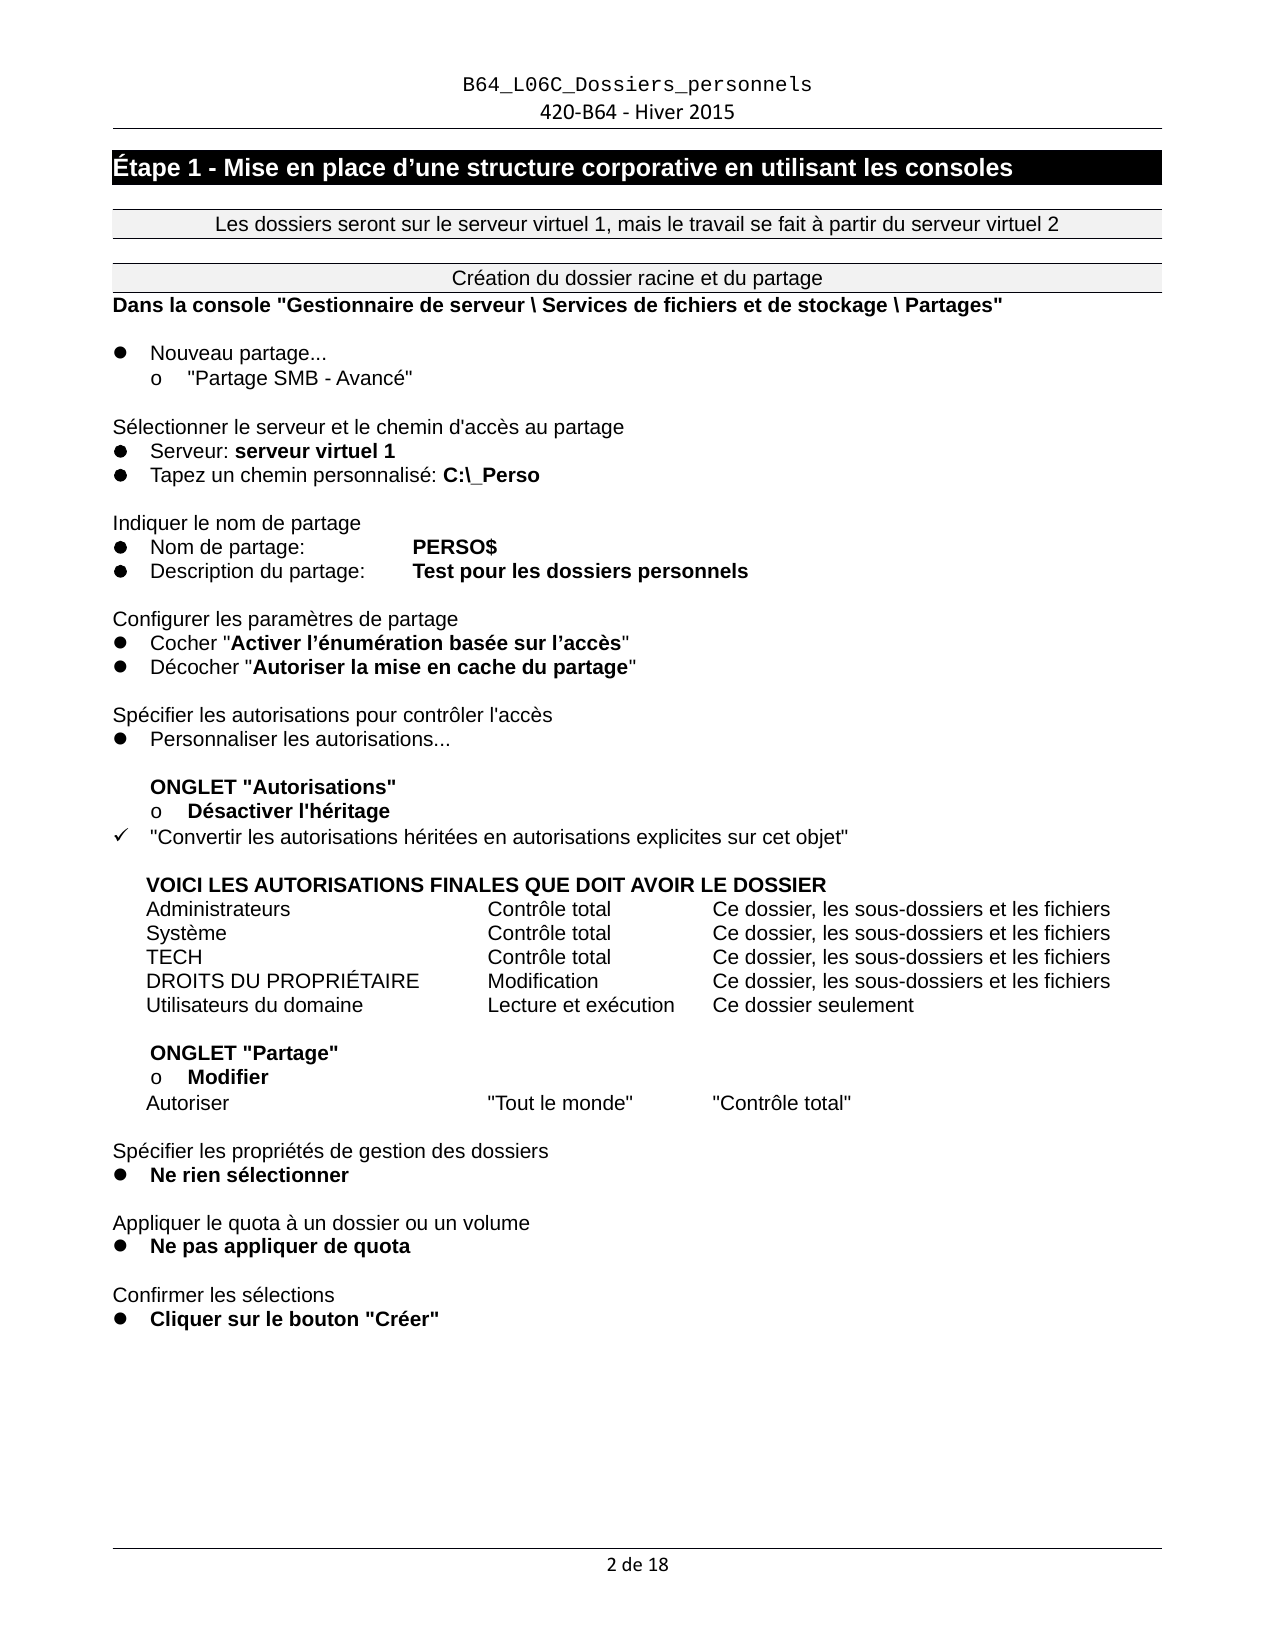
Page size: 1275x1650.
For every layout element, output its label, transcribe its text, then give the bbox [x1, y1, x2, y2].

list Serveur: serveur virtuel 1 [112, 439, 1162, 463]
text Étape 1 - Mise en place d’une structure corporative en utilisant les consoles [112, 151, 1162, 185]
text ONGLET "Partage" [150, 1041, 1162, 1065]
list Nouveau partage... [112, 341, 1162, 365]
text VOICI LES AUTORISATIONS FINALES QUE DOIT AVOIR LE DOSSIER [827, 873, 1133, 897]
list Ne rien sélectionner [112, 1162, 1162, 1186]
list Tapez un chemin personnalisé: C:\_Perso [112, 463, 1162, 487]
text Configurer les paramètres de partage [112, 607, 1162, 631]
list Décocher "Autoriser la mise en cache du partage" [112, 655, 1162, 679]
list "Convertir les autorisations héritées en autorisations explicites sur cet objet" [849, 825, 1133, 849]
text Utilisateurs du domaine Lecture et exécution Ce dossier seulement [914, 993, 1133, 1017]
text Les dossiers seront sur le serveur virtuel 1, mais le travail se fait à partir du serveur virtuel 2 [112, 210, 1162, 239]
list Cocher "Activer l’énumération basée sur l’accès" [112, 631, 1162, 655]
list Ne pas appliquer de quota [112, 1234, 1162, 1258]
text Spécifier les autorisations pour contrôler l'accès [112, 703, 1162, 727]
text Création du dossier racine et du partage [112, 264, 1162, 293]
text Confirmer les sélections [112, 1282, 1162, 1306]
list Nom de partage: PERSO$ [112, 535, 1162, 559]
list "Partage SMB - Avancé" [150, 365, 1162, 391]
text Appliquer le quota à un dossier ou un volume [112, 1210, 1162, 1234]
text Dans la console "Gestionnaire de serveur \ Services de fichiers et de stockage \ Partages" [112, 293, 1162, 317]
list Désactiver l'héritage [150, 799, 1162, 825]
list Modifier [150, 1065, 1162, 1091]
text ONGLET "Autorisations" [150, 775, 1162, 799]
text Sélectionner le serveur et le chemin d'accès au partage [112, 415, 1162, 439]
list Description du partage: Test pour les dossiers personnels [112, 559, 1162, 583]
list Cliquer sur le bouton "Créer" [112, 1306, 1162, 1330]
text Indiquer le nom de partage [112, 511, 1162, 535]
text Spécifier les propriétés de gestion des dossiers [112, 1138, 1162, 1162]
text Autoriser "Tout le monde" "Contrôle total" [851, 1091, 1133, 1114]
list Personnaliser les autorisations... [112, 727, 1162, 751]
